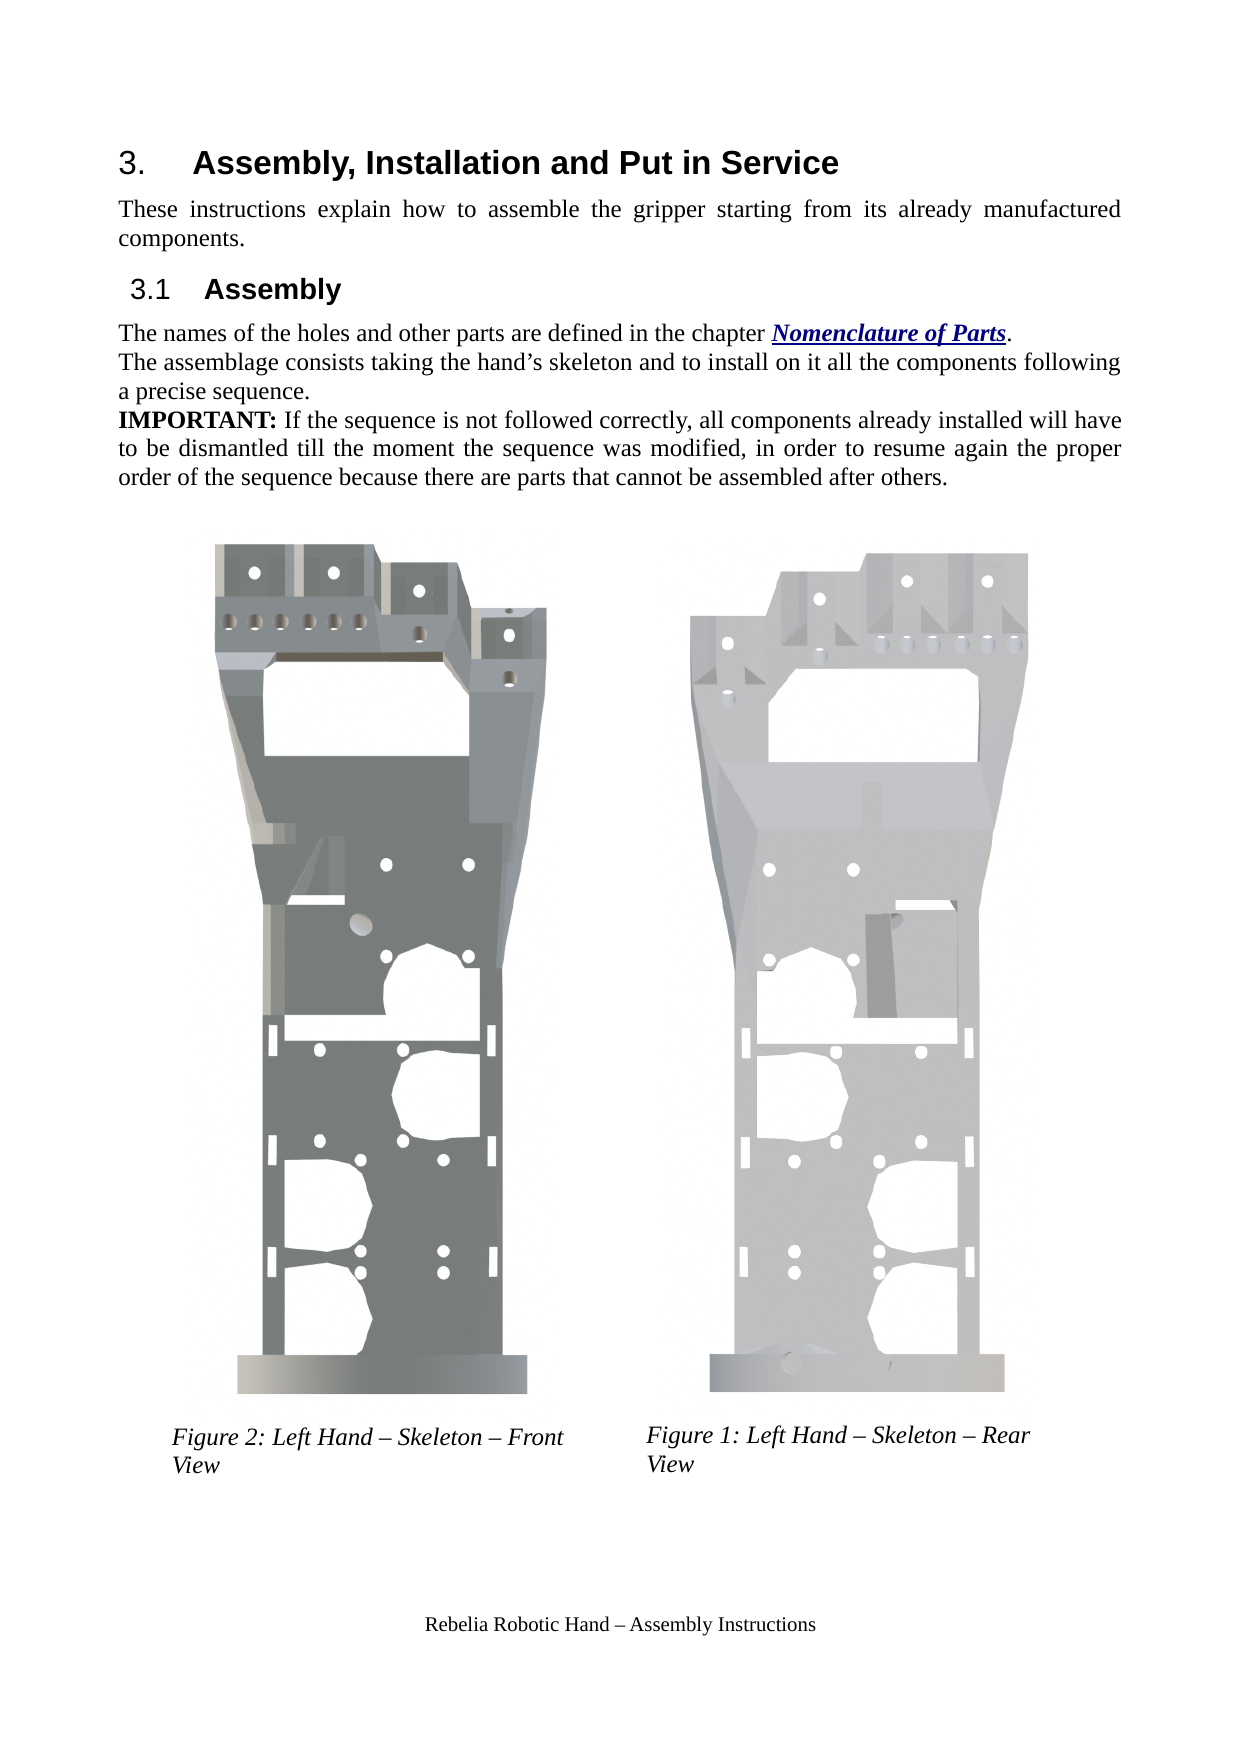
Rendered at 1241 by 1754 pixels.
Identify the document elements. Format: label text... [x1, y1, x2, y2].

subtitle Assembly [130, 272, 1123, 306]
subtitle Assembly, Installation and Put in Service [118, 143, 1123, 182]
picture [658, 538, 1039, 1421]
text The names of the holes and other parts are defined in the chapter Nomenclature of Parts. [118, 318, 1123, 347]
text IMPORTANT: If the sequence is not followed correctly, all components already installed will have to be dismantled till the moment the sequence was modified, in order to resume again the proper order of the sequence because there are parts that cannot be assembled after others. [118, 405, 1123, 491]
text Figure 2: Left Hand – Skeleton – Front View [172, 568, 572, 1479]
text The assemblage consists taking the hand’s skeleton and to install on it all the components following a precise sequence. [118, 347, 1123, 405]
picture [185, 529, 558, 1422]
text Figure 1: Left Hand – Skeleton – Rear View [646, 529, 1046, 1478]
text These instructions explain how to assemble the gripper starting from its already manufactured components. [118, 194, 1123, 252]
